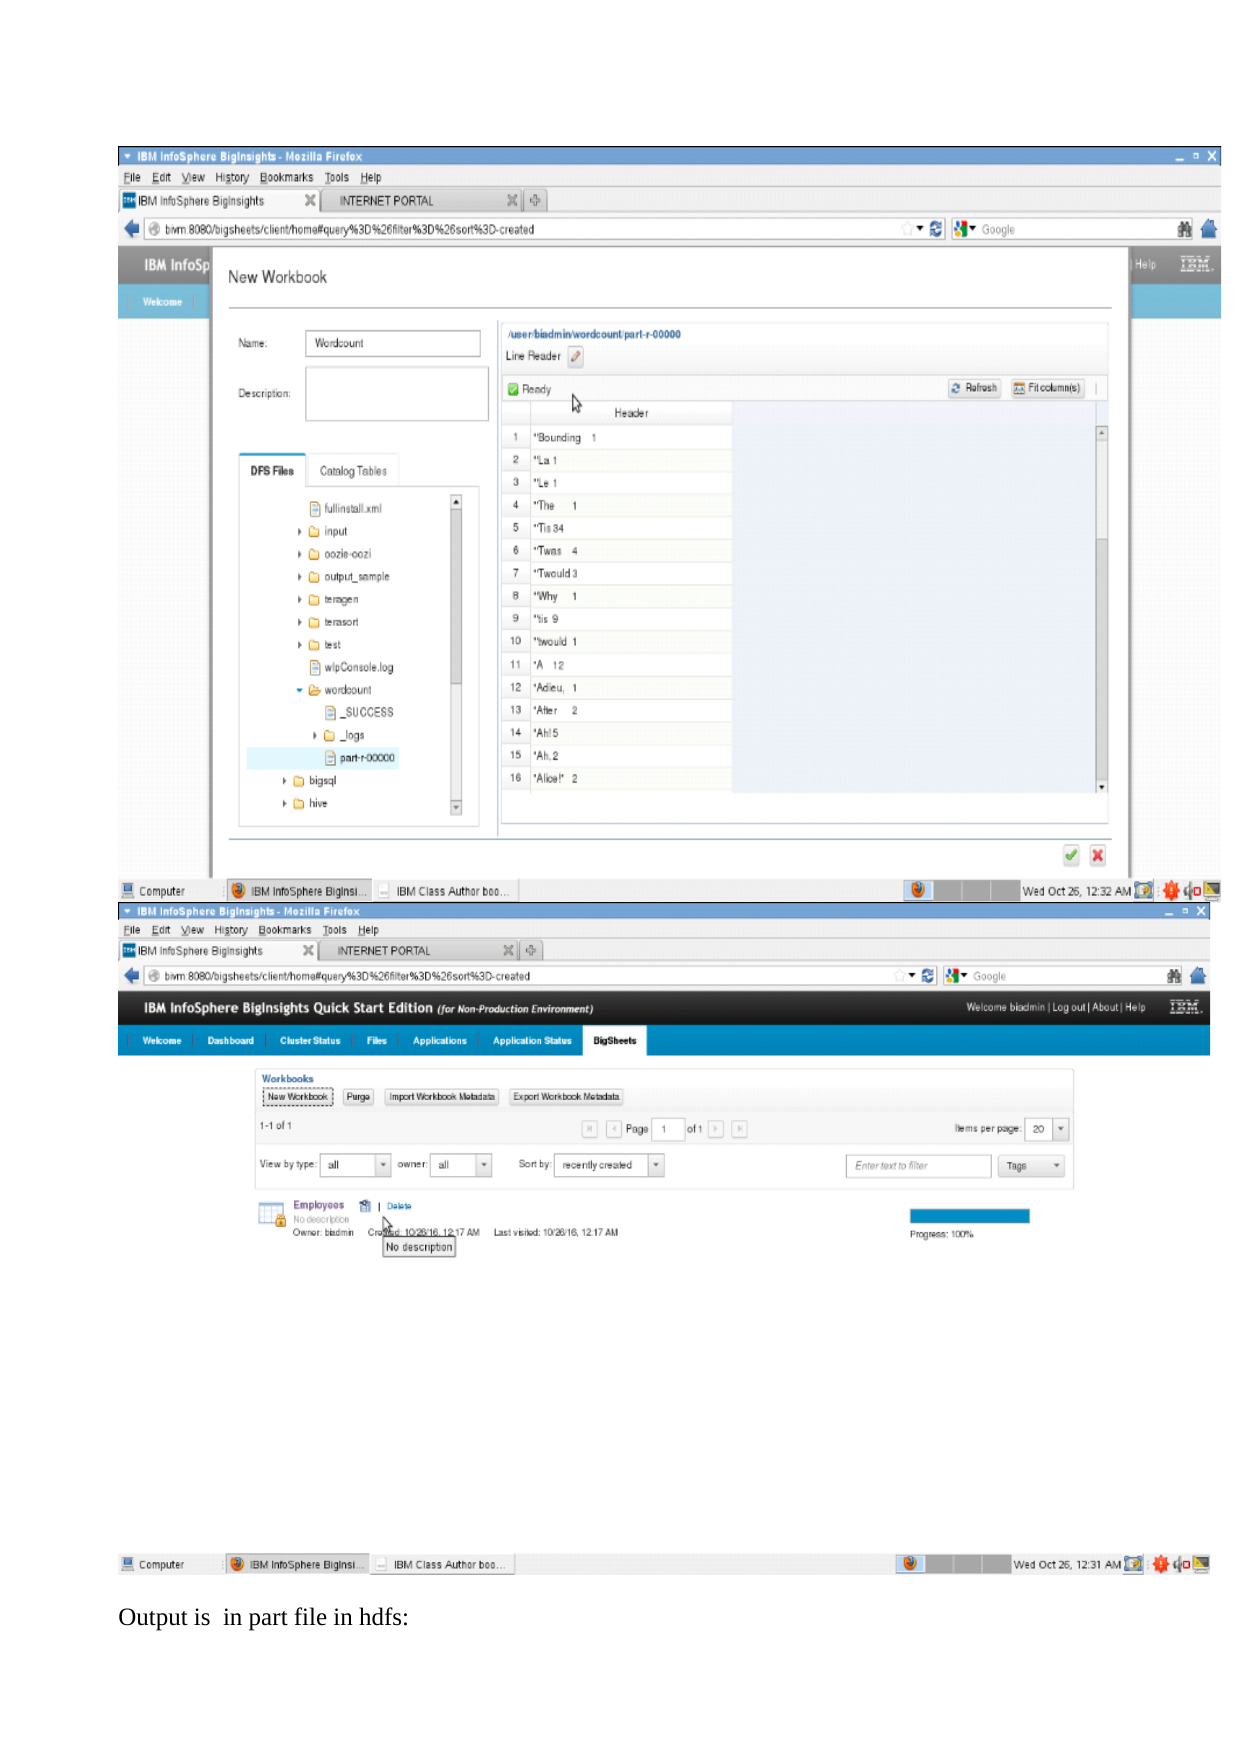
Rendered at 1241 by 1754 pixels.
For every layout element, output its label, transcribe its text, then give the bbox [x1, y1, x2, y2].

text Output is in part file in hdfs: [118, 1602, 1122, 1631]
